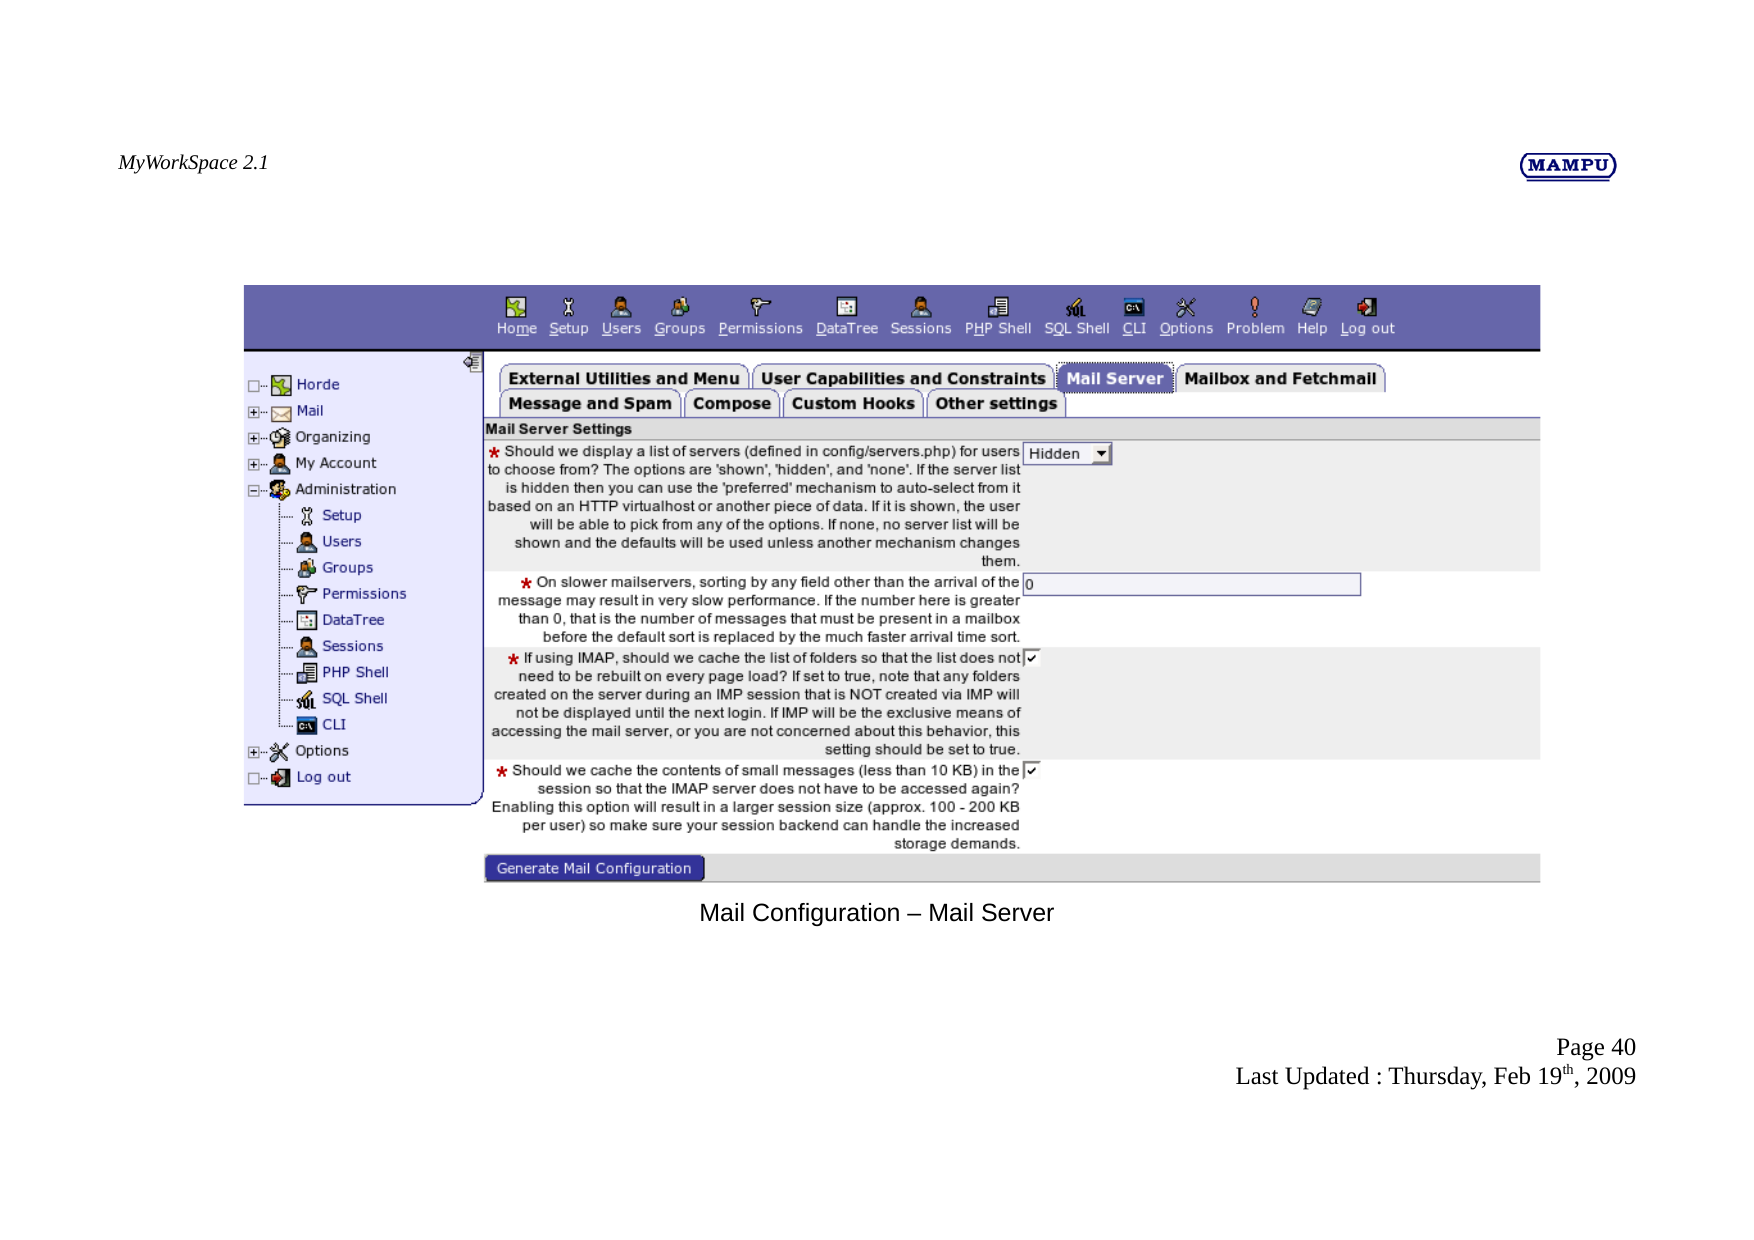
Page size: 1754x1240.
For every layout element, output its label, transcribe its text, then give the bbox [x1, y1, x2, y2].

picture [1517, 150, 1622, 183]
text Mail Configuration – Mail Server [118, 295, 1636, 927]
picture [243, 285, 1541, 884]
